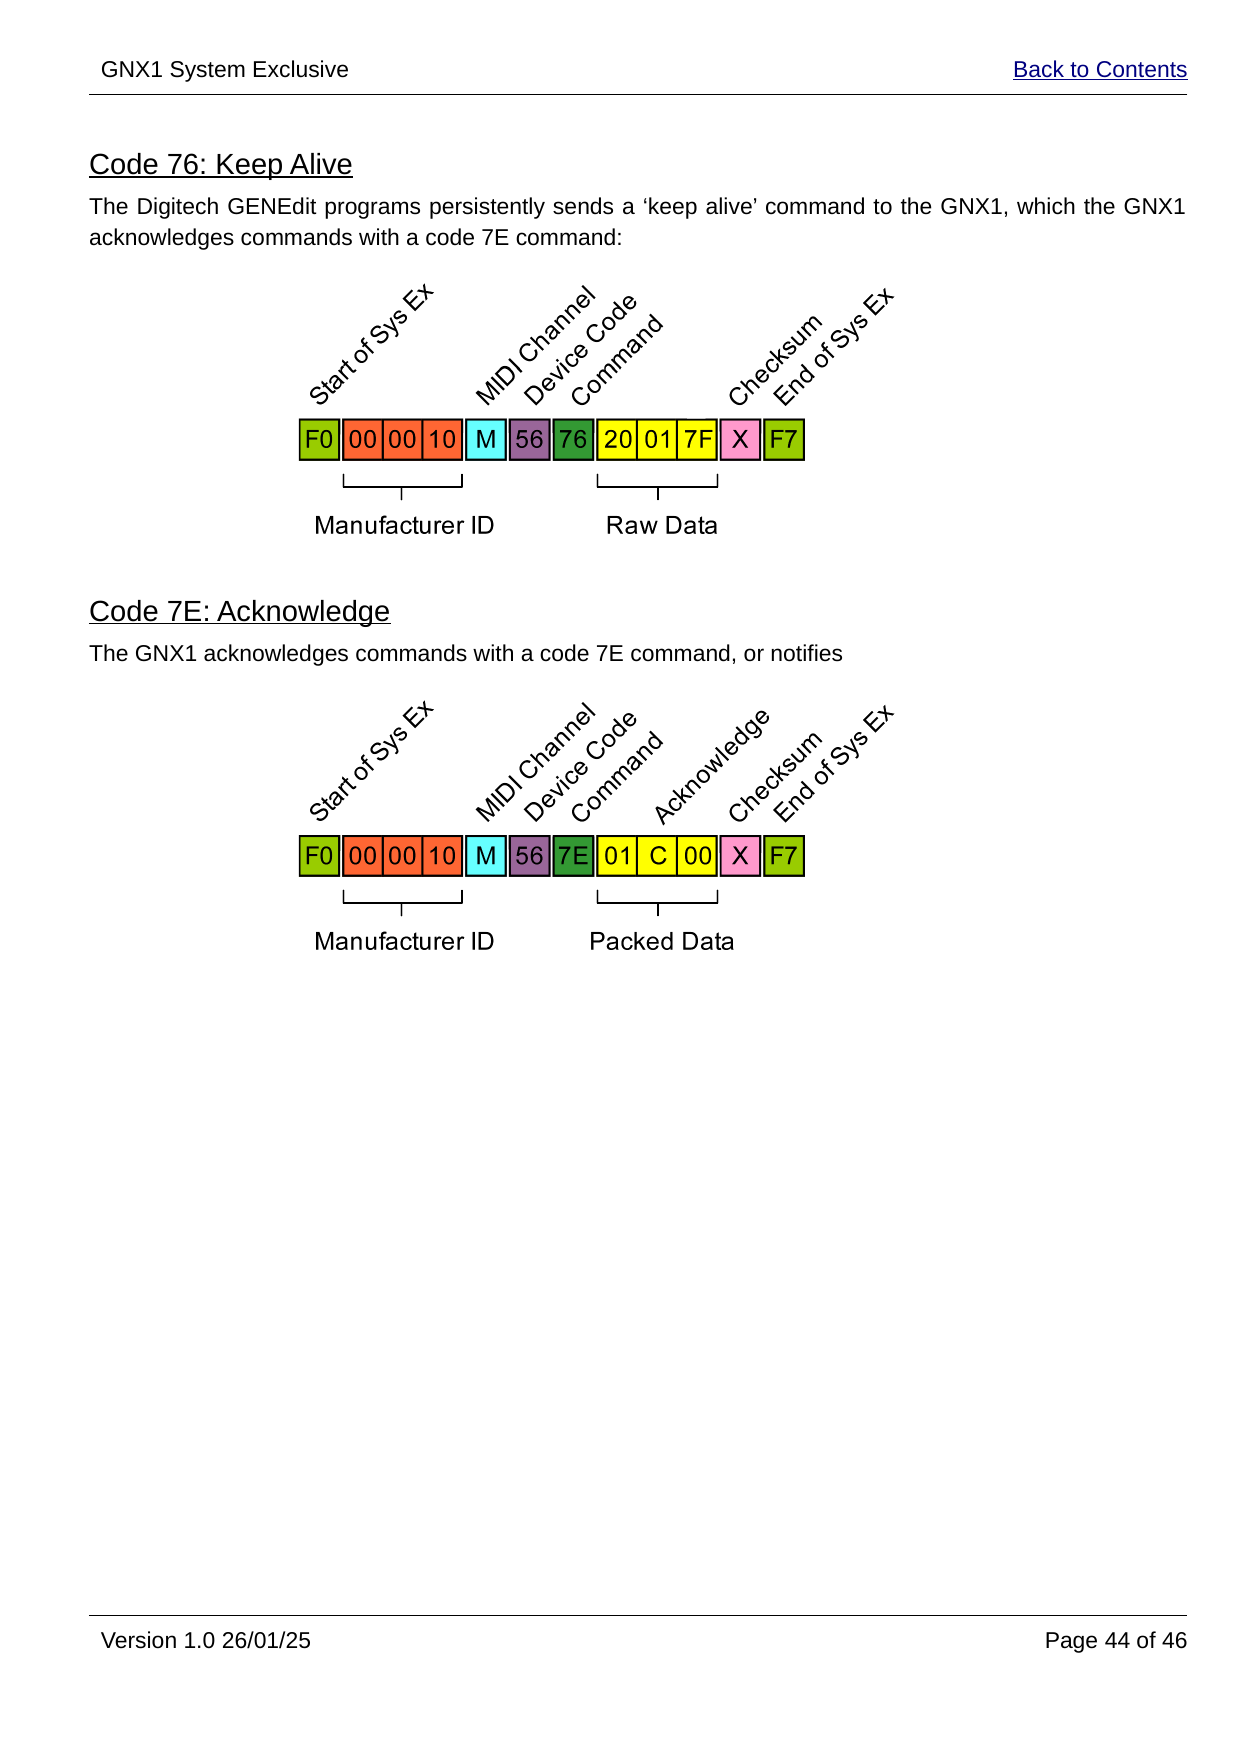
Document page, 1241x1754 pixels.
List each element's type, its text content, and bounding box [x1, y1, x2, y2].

picture [298, 283, 978, 540]
text The GNX1 acknowledges commands with a code 7E command, or notifies [89, 639, 1187, 666]
text The Digitech GENEdit programs persistently sends a ‘keep alive’ command to the GNX1, which the GNX1 acknowledges commands with a code 7E command: [89, 193, 1187, 250]
picture [298, 699, 978, 956]
subtitle Code 7E: Acknowledge [89, 289, 1187, 627]
subtitle Code 76: Keep Alive [89, 147, 1187, 181]
